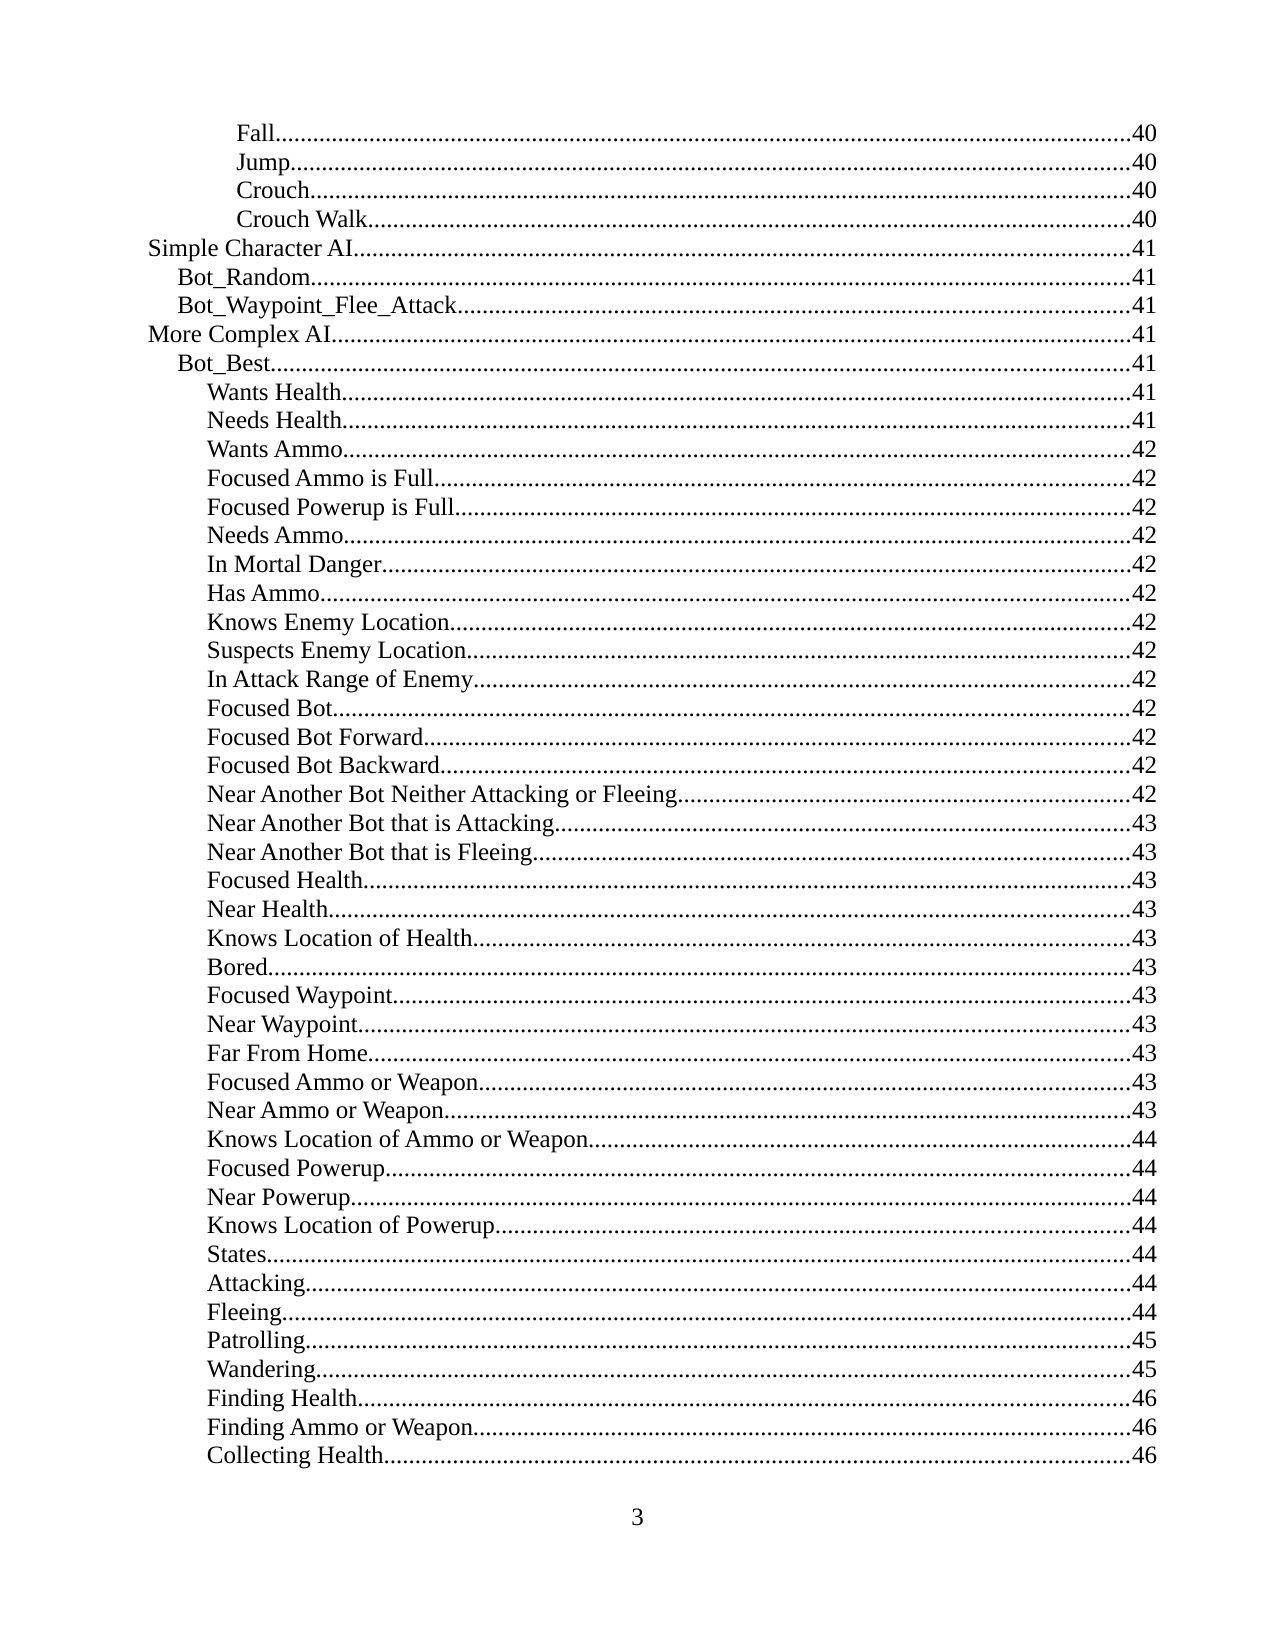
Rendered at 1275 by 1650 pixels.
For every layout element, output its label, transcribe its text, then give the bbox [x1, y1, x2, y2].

text Crouch Walk 40 [236, 204, 1157, 233]
text Near Another Bot Neither Attacking or Fleeing 42 [207, 779, 1157, 808]
text Focused Powerup is Full 42 [207, 492, 1157, 521]
text Needs Health 41 [207, 406, 1157, 434]
text In Mortal Danger 42 [207, 549, 1157, 578]
text Attacking 44 [207, 1268, 1157, 1297]
text Focused Ammo is Full 42 [207, 463, 1157, 492]
text Near Powerup 44 [207, 1182, 1157, 1211]
text Fall 40 [236, 118, 1157, 147]
text Jump 40 [236, 147, 1157, 176]
text Near Waypoint 43 [207, 1009, 1157, 1038]
text Has Ammo 42 [207, 578, 1157, 607]
text More Complex AI 41 [148, 319, 1157, 348]
text Crouch 40 [236, 176, 1157, 204]
text Wants Ammo 42 [207, 434, 1157, 463]
text Knows Enemy Location 42 [207, 607, 1157, 636]
text Focused Ammo or Weapon 43 [207, 1067, 1157, 1096]
text Near Another Bot that is Fleeing 43 [207, 837, 1157, 866]
text States 44 [207, 1239, 1157, 1268]
text Needs Ammo 42 [207, 521, 1157, 549]
text Fleeing 44 [207, 1297, 1157, 1326]
text Collecting Health 46 [207, 1441, 1157, 1469]
text Bored 43 [207, 952, 1157, 981]
text Finding Ammo or Weapon 46 [207, 1412, 1157, 1441]
text Suspects Enemy Location 42 [207, 636, 1157, 664]
text Near Another Bot that is Attacking 43 [207, 808, 1157, 837]
text Focused Health 43 [207, 866, 1157, 894]
text Bot_Best 41 [177, 348, 1157, 377]
text Bot_Waypoint_Flee_Attack 41 [177, 291, 1157, 319]
text Simple Character AI 41 [148, 233, 1157, 262]
text Focused Bot 42 [207, 693, 1157, 722]
text Focused Powerup 44 [207, 1153, 1157, 1182]
text Far From Home 43 [207, 1038, 1157, 1067]
text Near Ammo or Weapon 43 [207, 1096, 1157, 1124]
text In Attack Range of Enemy 42 [207, 664, 1157, 693]
text Knows Location of Health 43 [207, 923, 1157, 952]
text Knows Location of Ammo or Weapon 44 [207, 1124, 1157, 1153]
text Near Health 43 [207, 894, 1157, 923]
text Focused Bot Backward 42 [207, 751, 1157, 779]
text Knows Location of Powerup 44 [207, 1211, 1157, 1239]
text Bot_Random 41 [177, 262, 1157, 291]
text Focused Bot Forward 42 [207, 722, 1157, 751]
text Finding Health 46 [207, 1383, 1157, 1412]
text Wants Health 41 [207, 377, 1157, 406]
text Patrolling 45 [207, 1326, 1157, 1354]
text Wandering 45 [207, 1354, 1157, 1383]
text Focused Waypoint 43 [207, 981, 1157, 1009]
